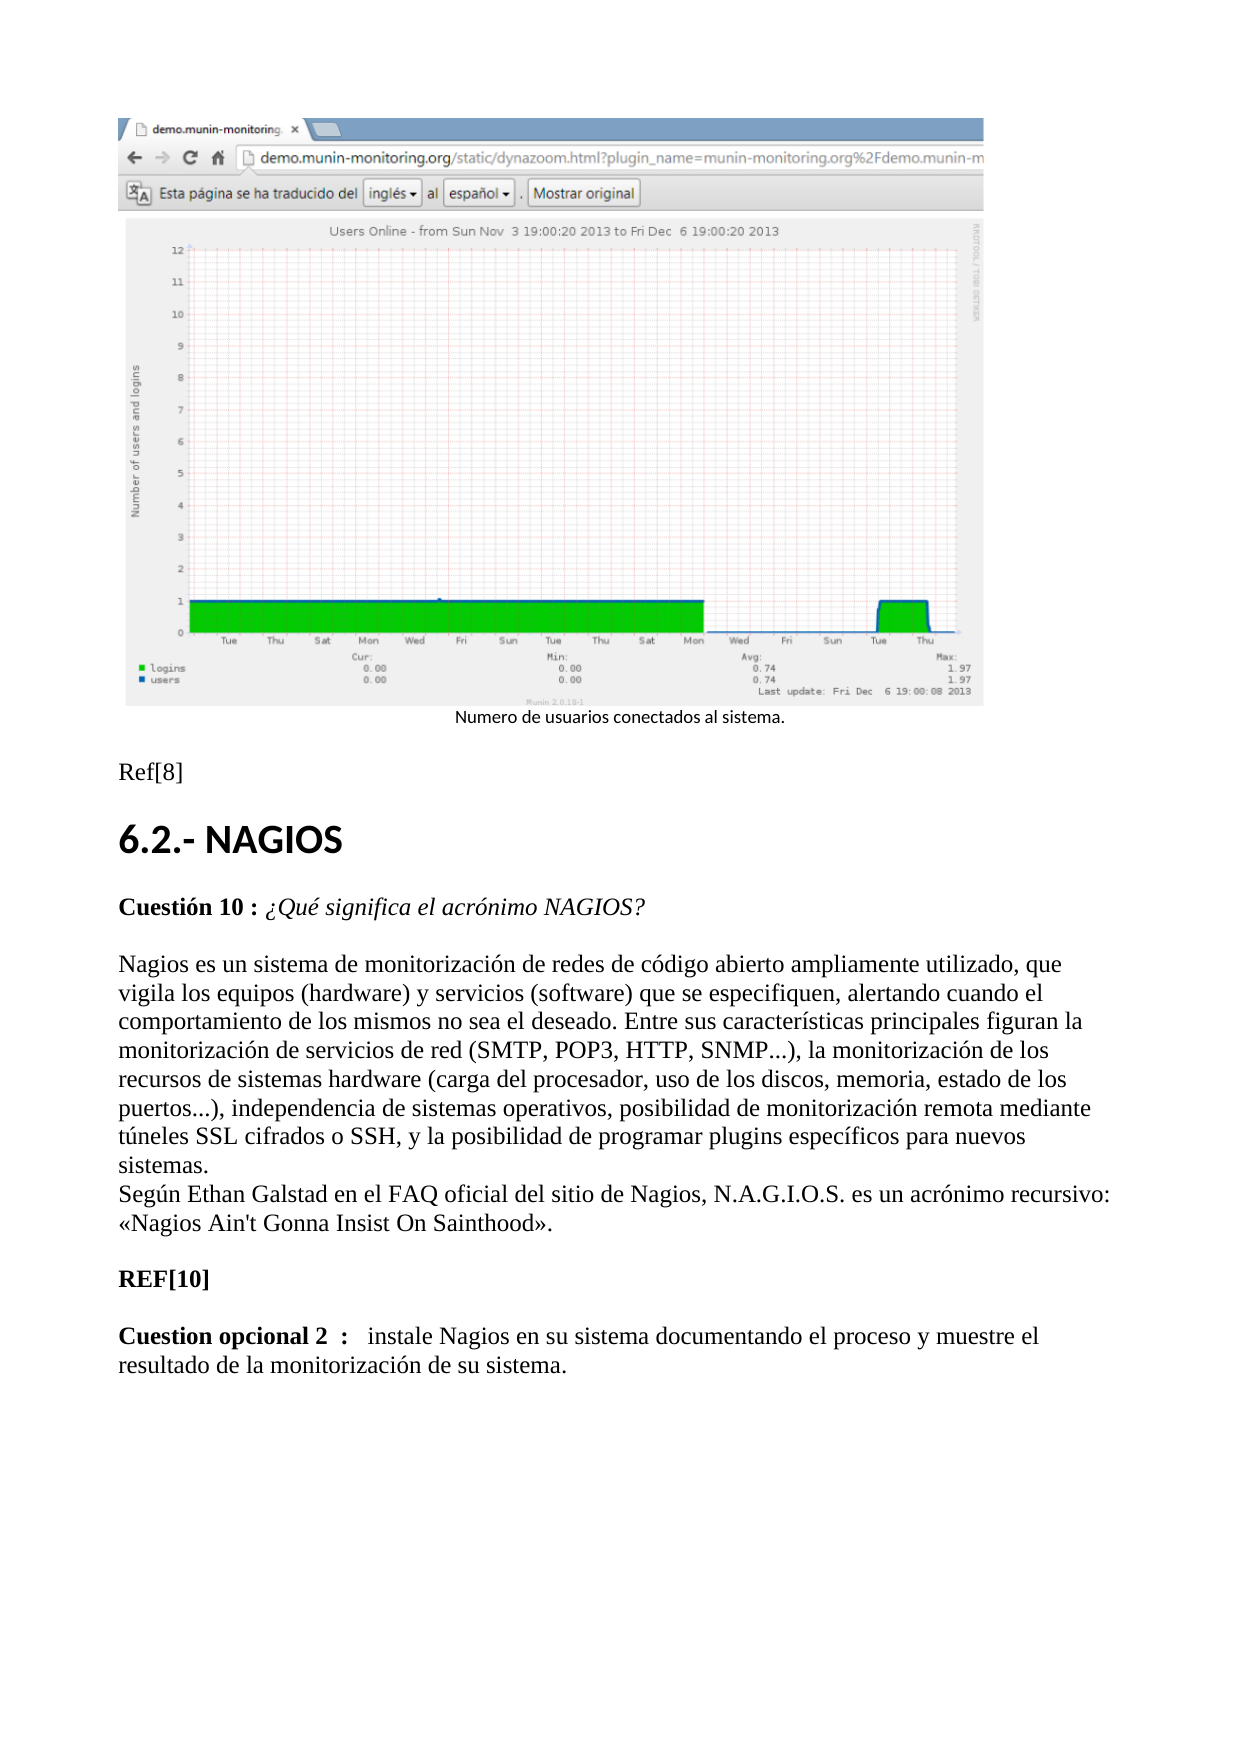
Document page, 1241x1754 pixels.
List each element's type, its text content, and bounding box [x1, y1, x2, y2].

text Ref[8] [118, 757, 1122, 785]
text REF[10] [118, 1264, 1122, 1293]
text Según Ethan Galstad en el FAQ oficial del sitio de Nagios, N.A.G.I.O.S. es un acrónimo recursivo: «Nagios Ain't Gonna Insist On Sainthood». [118, 1179, 1122, 1236]
text Cuestion opcional 2 : instale Nagios en su sistema documentando el proceso y muestre el resultado de la monitorización de su sistema. [118, 1321, 1122, 1379]
text Nagios es un sistema de monitorización de redes de código abierto ampliamente utilizado, que vigila los equipos (hardware) y servicios (software) que se especifiquen, alertando cuando el comportamiento de los mismos no sea el deseado. Entre sus características principales figuran la monitorización de servicios de red (SMTP, POP3, HTTP, SNMP...), la monitorización de los recursos de sistemas hardware (carga del procesador, uso de los discos, memoria, estado de los puertos...), independencia de sistemas operativos, posibilidad de monitorización remota mediante túneles SSL cifrados o SSH, y la posibilidad de programar plugins específicos para nuevos sistemas. [118, 949, 1122, 1179]
text Numero de usuarios conectados al sistema. [118, 706, 1122, 728]
text Cuestión 10 : ¿Qué significa el acrónimo NAGIOS? [118, 892, 1122, 921]
text 6.2.- NAGIOS [118, 813, 1122, 864]
